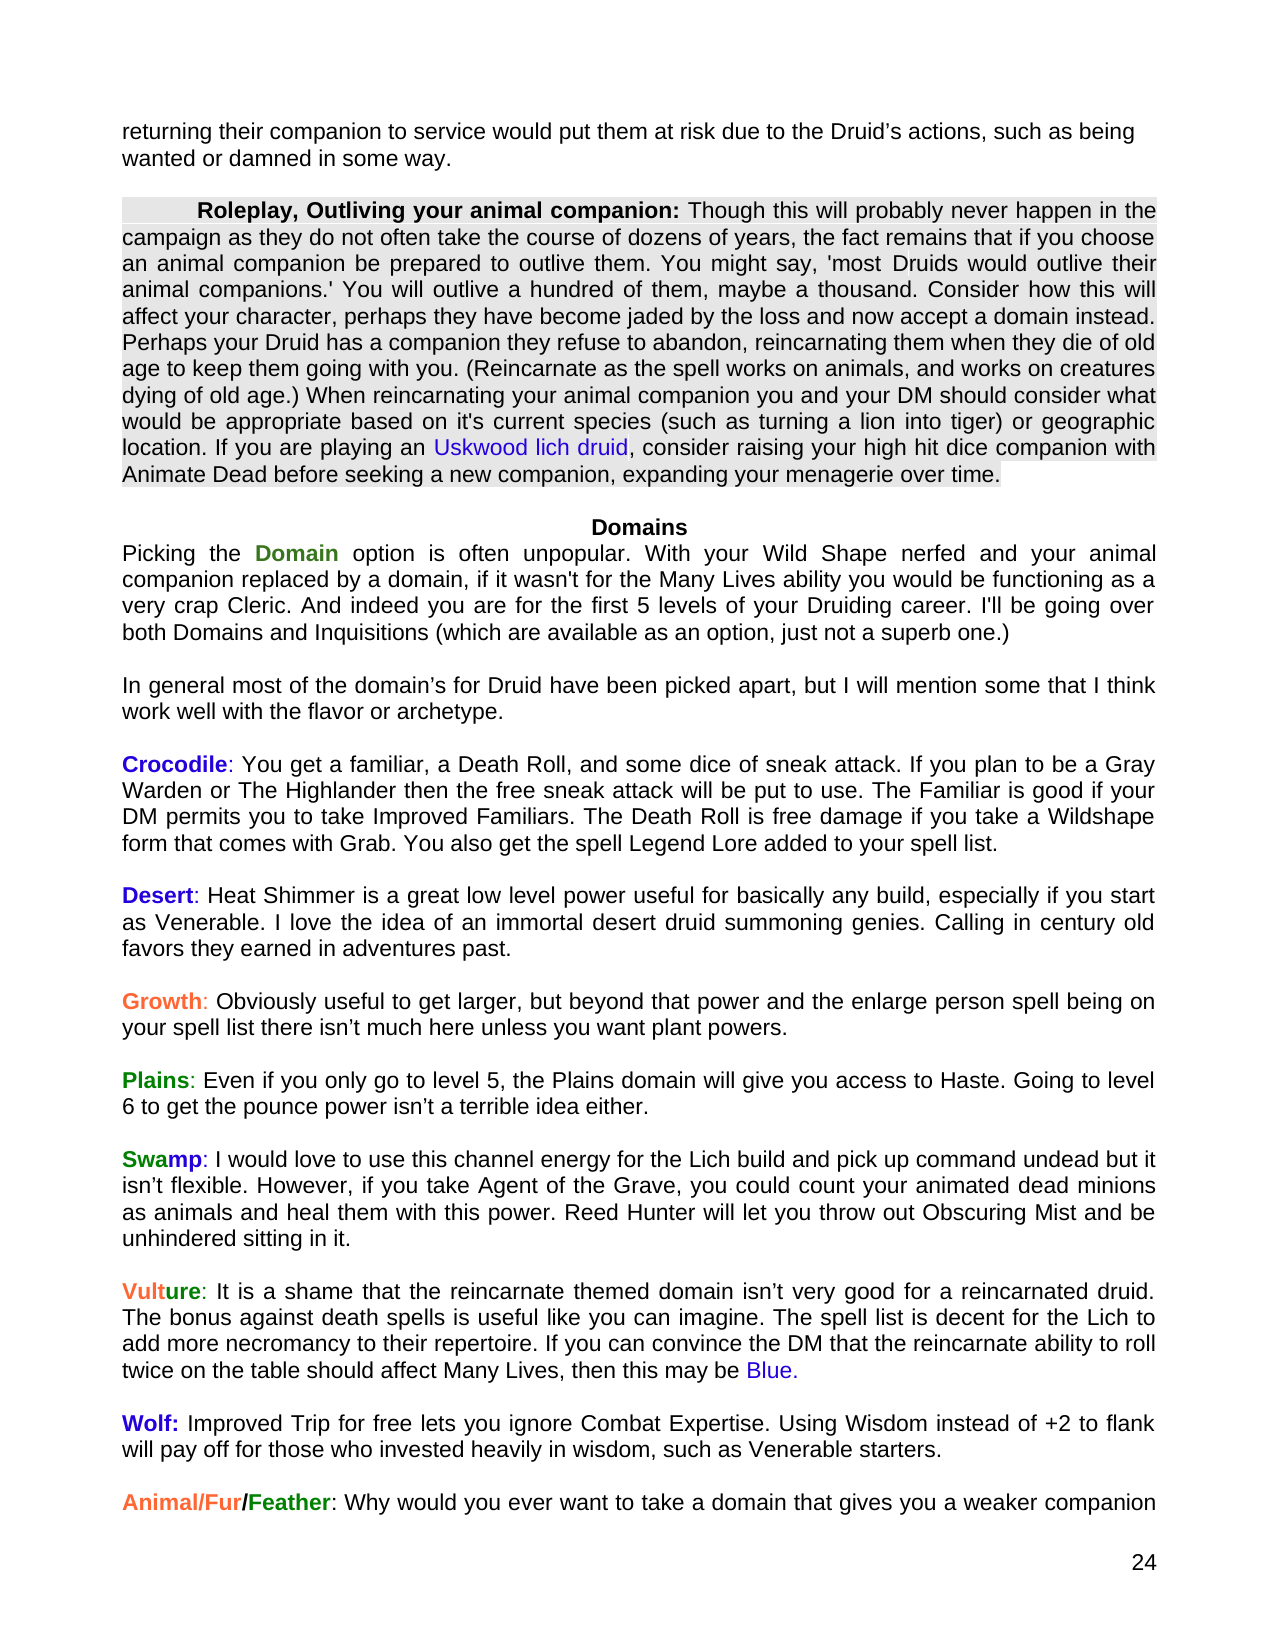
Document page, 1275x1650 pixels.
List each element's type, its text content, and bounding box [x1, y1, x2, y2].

text Swamp: I would love to use this channel energy for the Lich build and pick up command undead but it isn’t flexible. However, if you take Agent of the Grave, you could count your animated dead minions as animals and heal them with this power. Reed Hunter will let you throw out Obscuring Mist and be unhindered sitting in it. [122, 1146, 1157, 1251]
text Desert: Heat Shimmer is a great low level power useful for basically any build, especially if you start as Venerable. I love the idea of an immortal desert druid summoning genies. Calling in century old favors they earned in adventures past. [122, 882, 1157, 961]
text Wolf: Improved Trip for free lets you ignore Combat Expertise. Using Wisdom instead of +2 to flank will pay off for those who invested heavily in wisdom, such as Venerable starters. [122, 1409, 1157, 1462]
text Domains [122, 513, 1157, 540]
text Crocodile: You get a familiar, a Death Roll, and some dice of sneak attack. If you plan to be a Gray Warden or The Highlander then the free sneak attack will be put to use. The Familiar is good if your DM permits you to take Improved Familiars. The Death Roll is free damage if you take a Wildshape form that comes with Grab. You also get the spell Legend Lore added to your spell list. [122, 751, 1157, 856]
text Plains: Even if you only go to level 5, the Plains domain will give you access to Haste. Going to level 6 to get the pounce power isn’t a terrible idea either. [122, 1067, 1157, 1119]
text returning their companion to service would put them at risk due to the Druid’s actions, such as being wanted or damned in some way. [122, 118, 1157, 171]
text Growth: Obviously useful to get larger, but beyond that power and the enlarge person spell being on your spell list there isn’t much here unless you want plant powers. [122, 988, 1157, 1041]
text In general most of the domain’s for Druid have been picked apart, but I will mention some that I think work well with the flavor or archetype. [122, 672, 1157, 724]
text Roleplay, Outliving your animal companion: Though this will probably never happen in the campaign as they do not often take the course of dozens of years, the fact remains that if you choose an animal companion be prepared to outlive them. You might say, 'most Druids would outlive their animal companions.' You will outlive a hundred of them, maybe a thousand. Consider how this will affect your character, perhaps they have become jaded by the loss and now accept a domain instead. Perhaps your Druid has a companion they refuse to abandon, reincarnating them when they die of old age to keep them going with you. (Reincarnate as the spell works on animals, and works on creatures dying of old age.) When reincarnating your animal companion you and your DM should consider what would be appropriate based on it's current species (such as turning a lion into tiger) or geographic location. If you are playing an Uskwood lich druid, consider raising your high hit dice companion with Animate Dead before seeking a new companion, expanding your menagerie over time. [122, 197, 1157, 487]
text Vulture: It is a shame that the reincarnate themed domain isn’t very good for a reincarnated druid. The bonus against death spells is useful like you can imagine. The spell list is decent for the Lich to add more necromancy to their repertoire. If you can convince the DM that the reincarnate ability to roll twice on the table should affect Many Lives, then this may be Blue. [122, 1278, 1157, 1383]
text Picking the Domain option is often unpopular. With your Wild Shape nerfed and your animal companion replaced by a domain, if it wasn't for the Many Lives ability you would be functioning as a very crap Cleric. And indeed you are for the first 5 levels of your Druiding career. I'll be going over both Domains and Inquisitions (which are available as an option, just not a superb one.) [122, 540, 1157, 645]
text Animal/Fur/Feather: Why would you ever want to take a domain that gives you a weaker companion [122, 1488, 1157, 1515]
